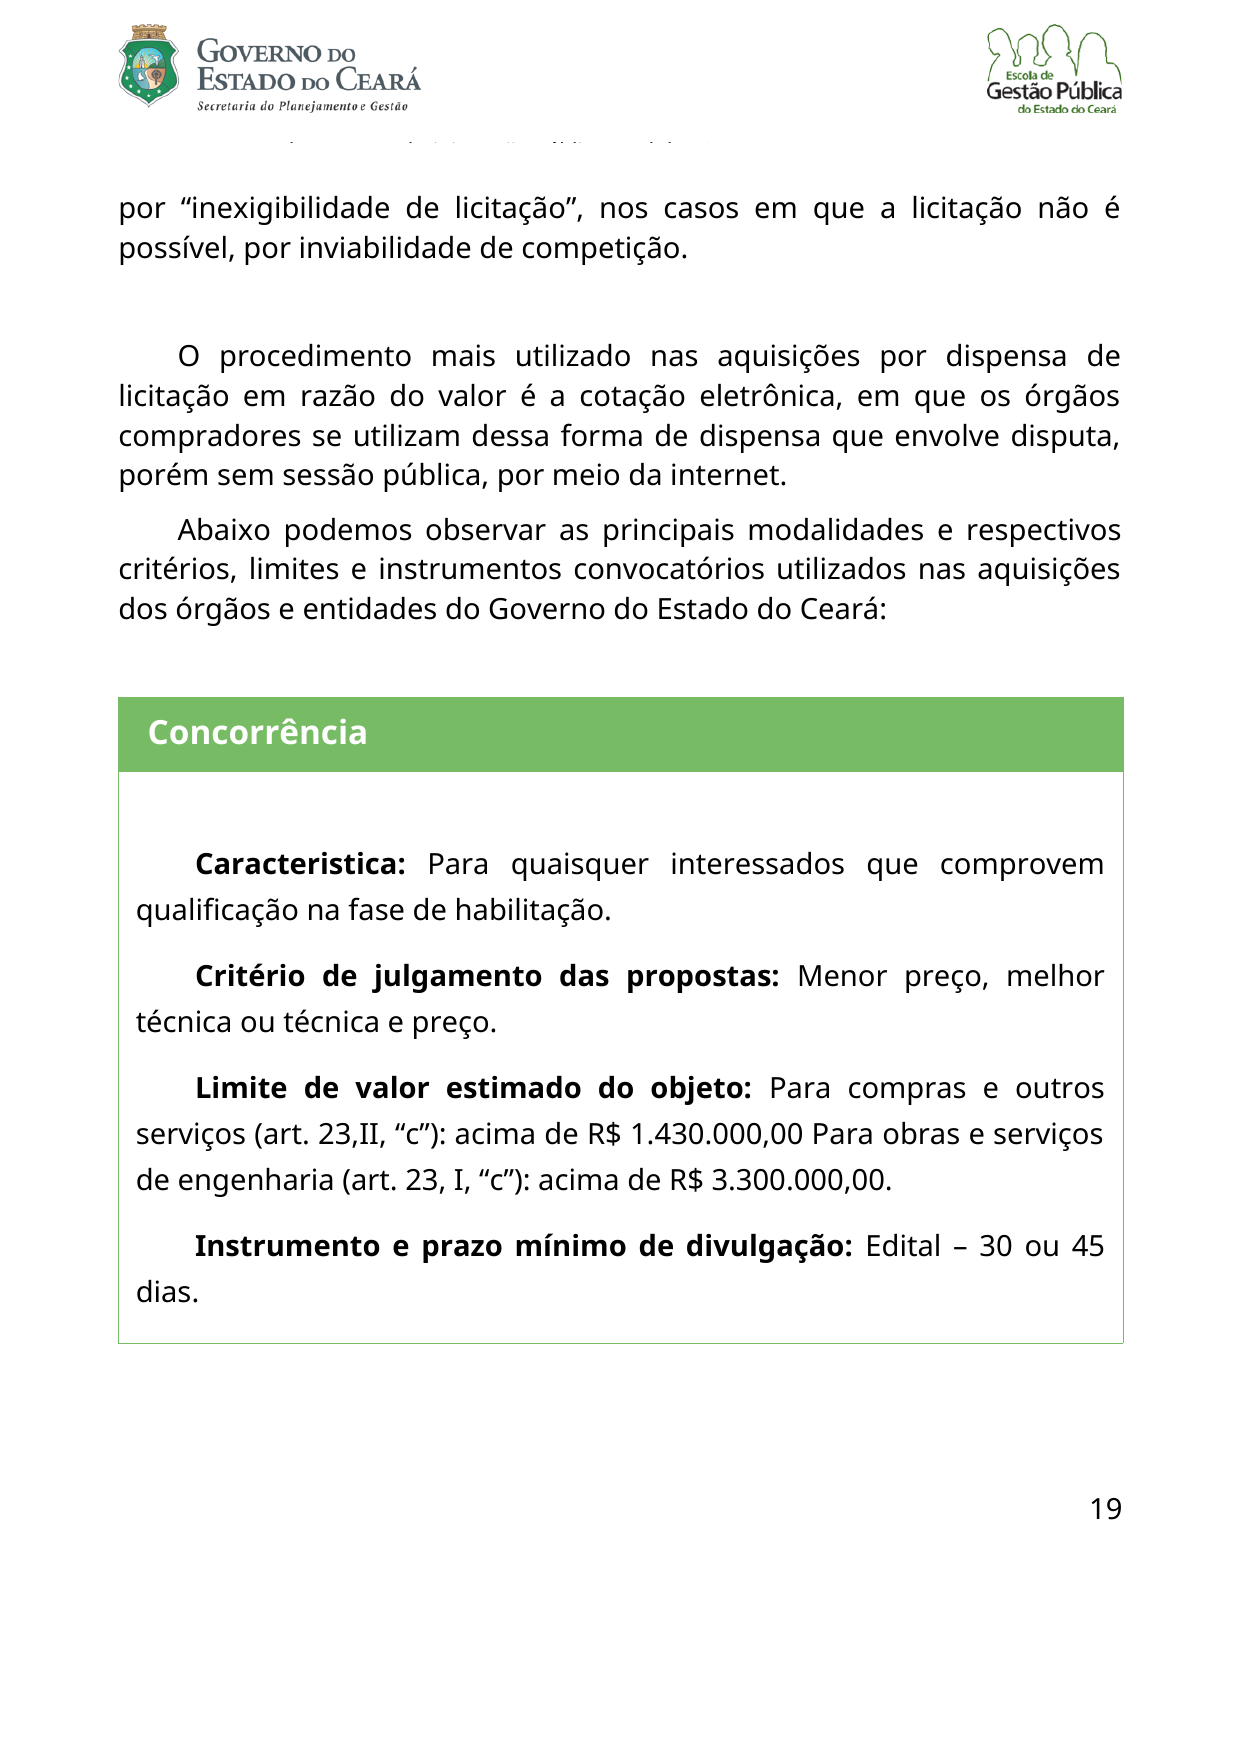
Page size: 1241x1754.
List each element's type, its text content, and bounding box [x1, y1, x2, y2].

table_header Concorrência [119, 698, 1123, 771]
table_cell Caracteristica: Para quaisquer interessados que comprovem qualificação na fase de habilitação. Critério de julgamento das propostas: Menor preço, melhor técnica ou técnica e preço. Limite de valor estimado do objeto: Para compras e outros serviços (art. 23,II, “c”): acima de R$ 1.430.000,00 Para obras e serviços de engenharia (art. 23, I, “c”): acima de R$ 3.300.000,00. Instrumento e prazo mínimo de divulgação: Edital – 30 ou 45 dias. [119, 772, 1123, 1342]
text Abaixo podemos observar as principais modalidades e respectivos critérios, limites e instrumentos convocatórios utilizados nas aquisições dos órgãos e entidades do Governo do Estado do Ceará: [118, 509, 1122, 628]
text O procedimento mais utilizado nas aquisições por dispensa de licitação em razão do valor é a cotação eletrônica, em que os órgãos compradores se utilizam dessa forma de dispensa que envolve disputa, porém sem sessão pública, por meio da internet. [118, 336, 1122, 494]
picture [118, 24, 1122, 113]
text por “inexigibilidade de licitação”, nos casos em que a licitação não é possível, por inviabilidade de competição. [118, 187, 1122, 267]
